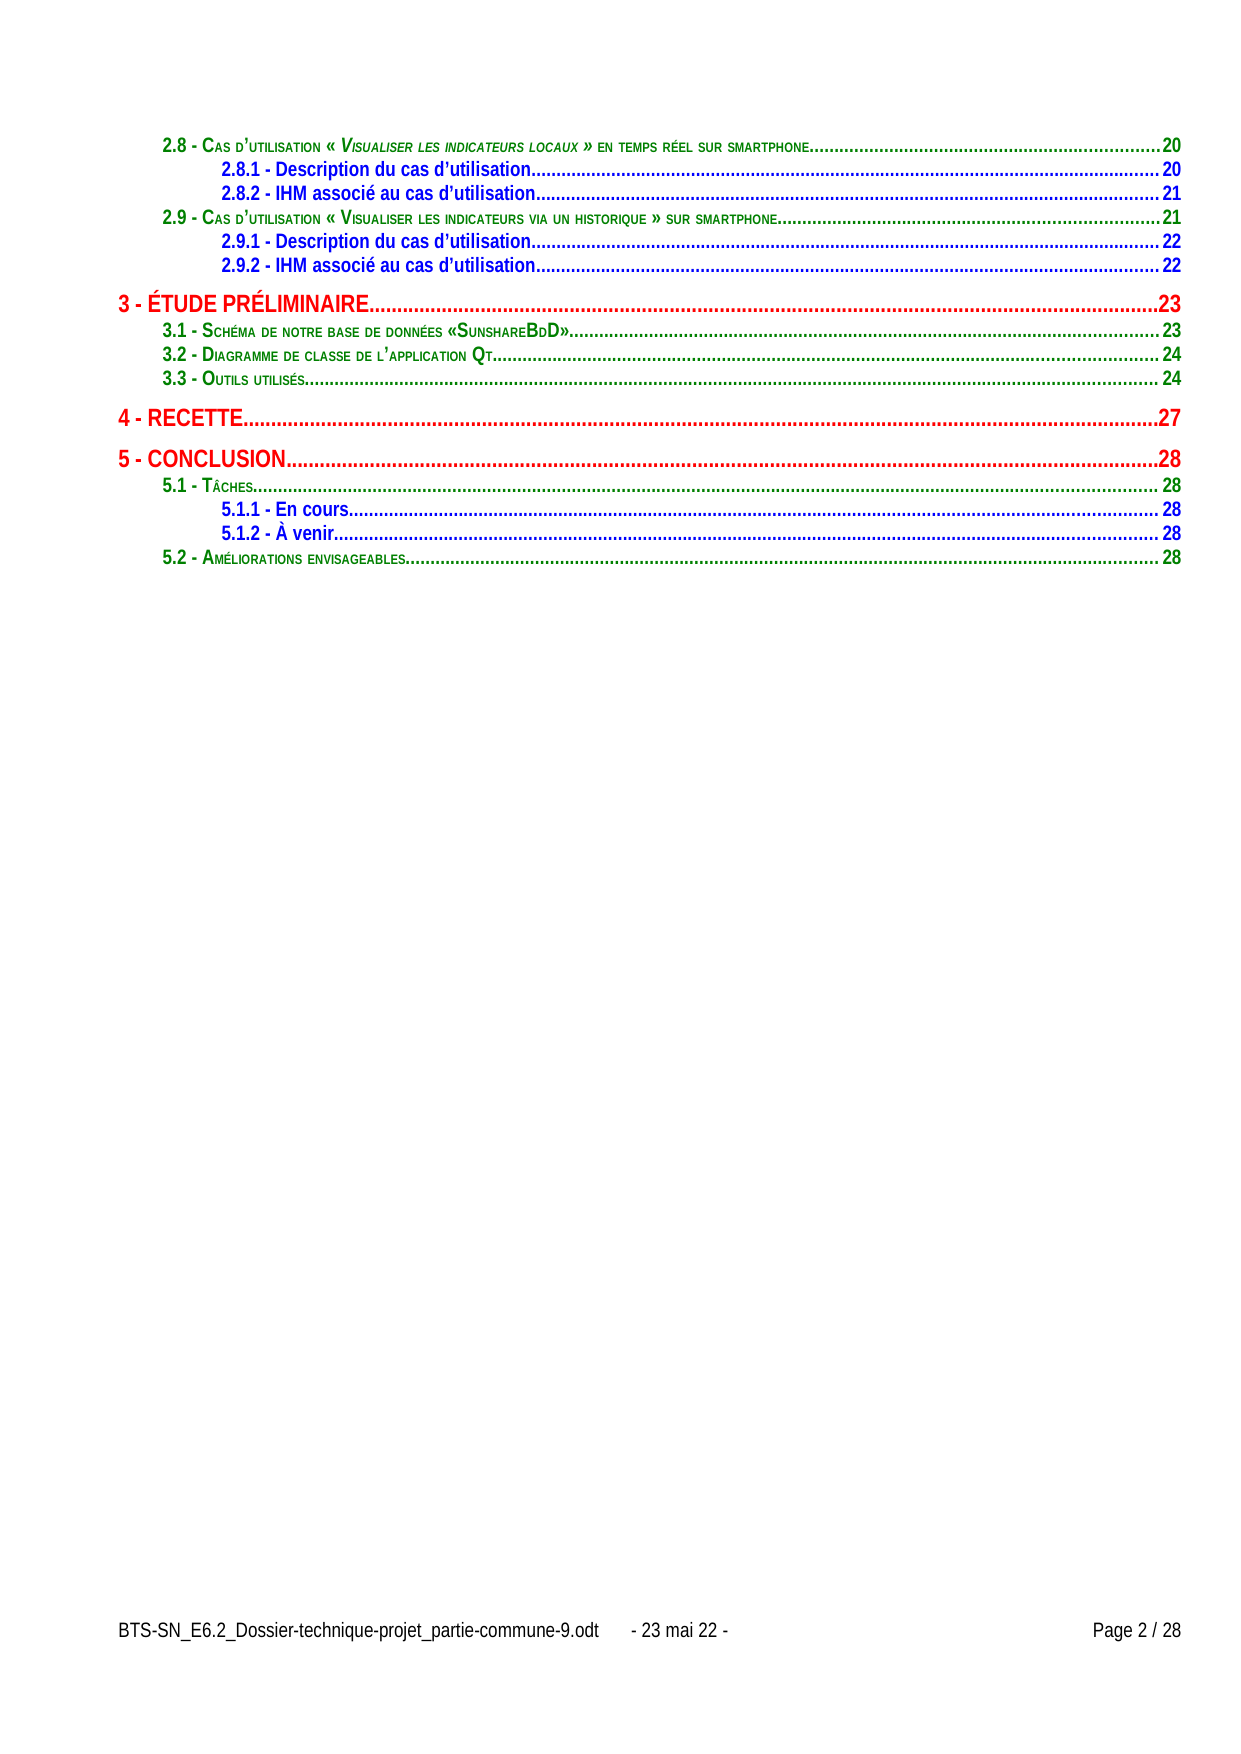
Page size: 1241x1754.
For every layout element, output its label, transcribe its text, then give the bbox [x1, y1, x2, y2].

text 3.2 - Diagramme de classe de l’application Qt 24 [162, 342, 1181, 366]
text 4 - Recette 27 [118, 402, 1181, 431]
text 2.8 - Cas d’utilisation « Visualiser les indicateurs locaux » en temps réel sur smartphone 20 [162, 133, 1181, 157]
text 2.8.1 - Description du cas d’utilisation 20 [221, 157, 1181, 181]
text 5.2 - Améliorations envisageables 28 [162, 545, 1181, 569]
text 2.9.2 - IHM associé au cas d’utilisation 22 [221, 253, 1181, 277]
text 3.1 - Schéma de notre base de données «SunshareBdD» 23 [162, 318, 1181, 342]
text 2.9.1 - Description du cas d’utilisation 22 [221, 229, 1181, 253]
text 3.3 - Outils utilisés 24 [162, 366, 1181, 390]
text 5.1.1 - En cours 28 [221, 497, 1181, 521]
text 5.1 - Tâches 28 [162, 473, 1181, 497]
text 2.9 - Cas d’utilisation « Visualiser les indicateurs via un historique » sur smartphone 21 [162, 205, 1181, 229]
text 2.8.2 - IHM associé au cas d’utilisation 21 [221, 181, 1181, 205]
text 3 - Étude préliminaire 23 [118, 289, 1181, 318]
text 5.1.2 - À venir 28 [221, 521, 1181, 545]
text 5 - Conclusion 28 [118, 444, 1181, 473]
